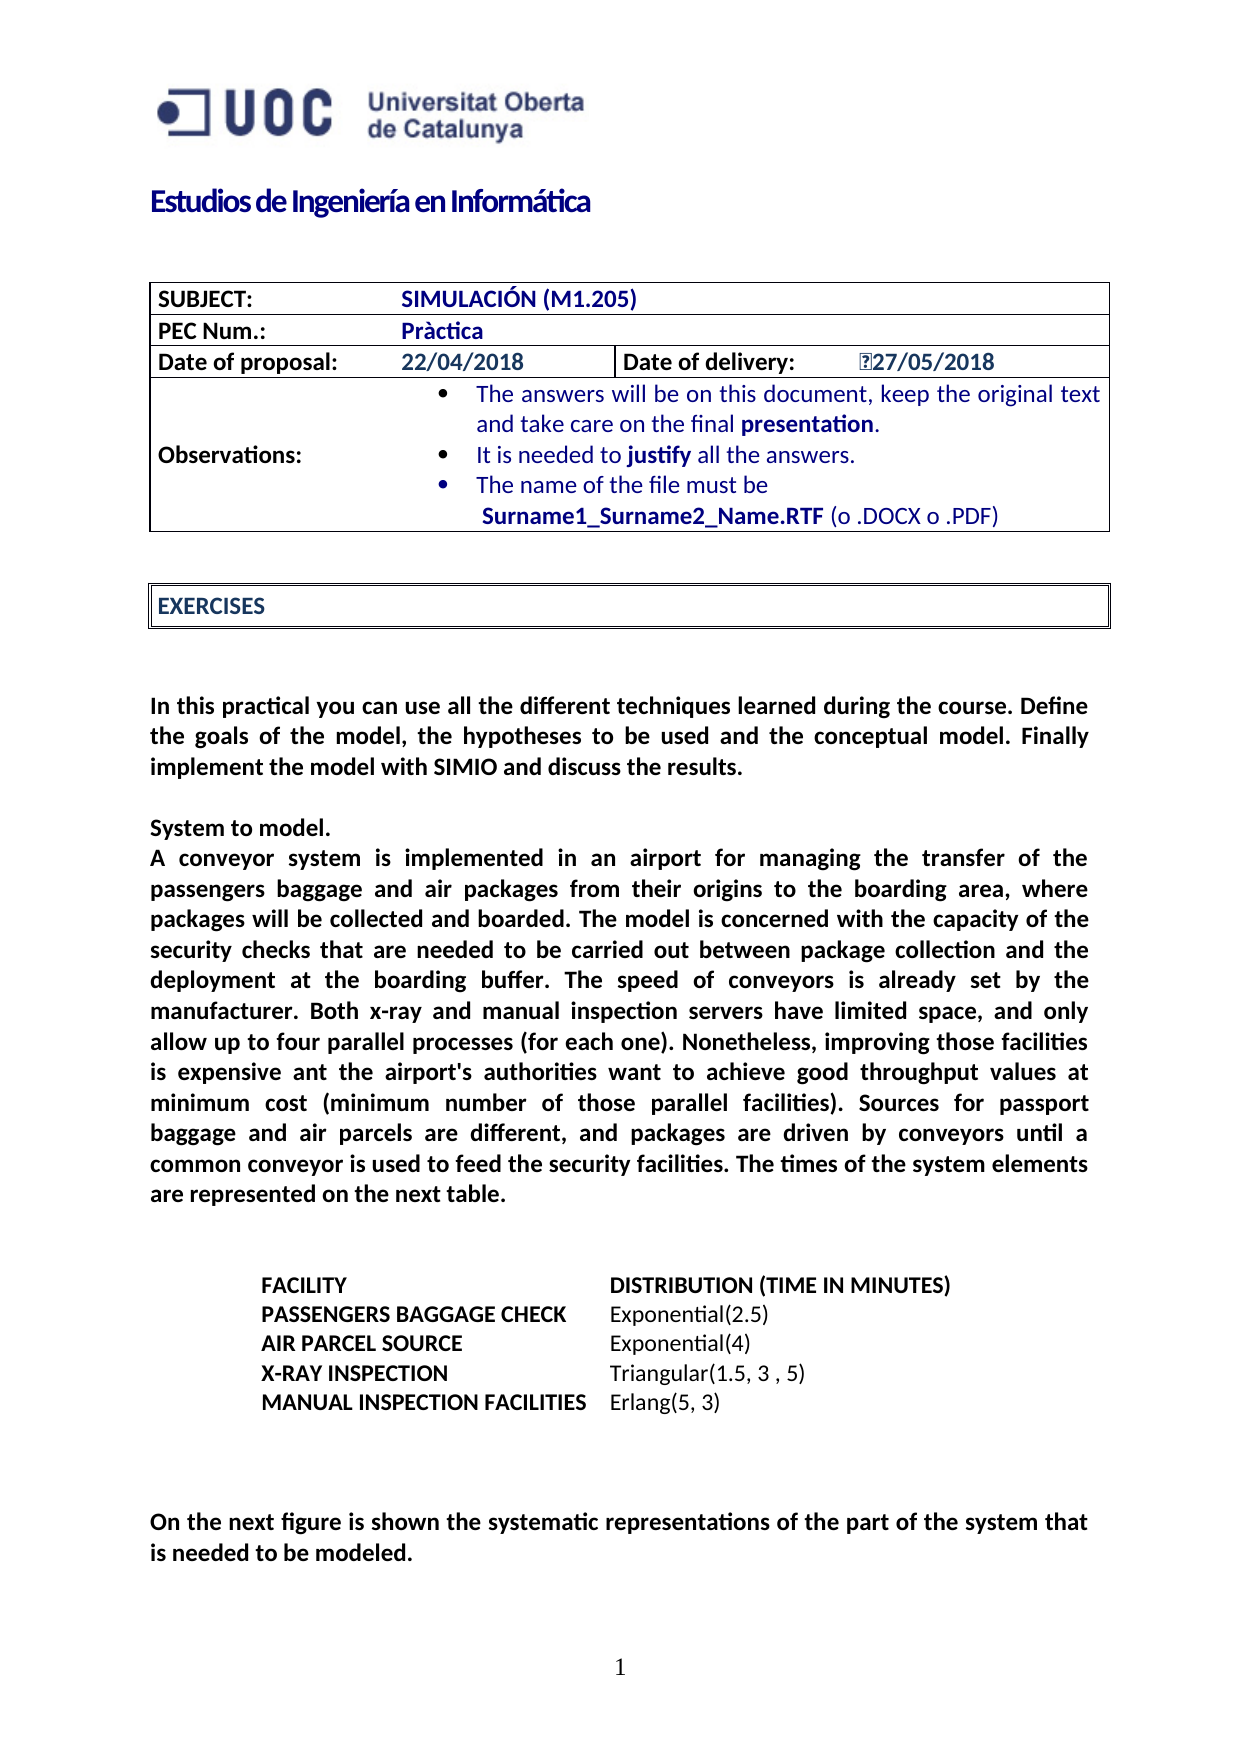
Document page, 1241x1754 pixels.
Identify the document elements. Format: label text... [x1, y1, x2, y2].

table_cell 22/04/2018 [394, 346, 614, 377]
table_header FACILITY [250, 1270, 598, 1299]
table_cell The answers will be on this document, keep the original text and take care on the final presentation. It is needed to justify all the answers. The name of the file must be Surname1_Surname2_Name.RTF (o .DOCX o .PDF) [394, 378, 1109, 531]
table_cell PEC Num.: [151, 315, 393, 345]
table_cell Triangular(1.5, 3 , 5) [598, 1358, 977, 1387]
title Estudios de Ingeniería en Informática [150, 180, 1090, 221]
table_header SUBJECT: [151, 283, 393, 314]
picture [153, 73, 589, 152]
table_cell Observations: [151, 378, 393, 531]
table_header SIMULACIÓN (M1.205) [394, 283, 1109, 314]
table_cell Date of delivery: [616, 346, 851, 377]
table_cell Exponential(2.5) [598, 1299, 977, 1328]
text In this practical you can use all the different techniques learned during the course. Define the goals of the model, the hypotheses to be used and the conceptual model. Finally implement the model with SIMIO and discuss the results. [150, 690, 1090, 781]
table_cell Erlang(5, 3) [598, 1387, 977, 1416]
table_cell AIR PARCEL SOURCE [250, 1328, 598, 1358]
table_cell Pràctica [394, 315, 1109, 345]
table_cell X-RAY INSPECTION [250, 1358, 598, 1387]
table_cell PASSENGERS BAGGAGE CHECK [250, 1299, 598, 1328]
table_cell MANUAL INSPECTION FACILITIES [250, 1387, 598, 1416]
table_cell 27/05/2018 [851, 346, 1109, 377]
table_cell Date of proposal: [151, 346, 393, 377]
text A conveyor system is implemented in an airport for managing the transfer of the passengers baggage and air packages from their origins to the boarding area, where packages will be collected and boarded. The model is concerned with the capacity of the security checks that are needed to be carried out between package collection and the deployment at the boarding buffer. The speed of conveyors is already set by the manufacturer. Both x-ray and manual inspection servers have limited space, and only allow up to four parallel processes (for each one). Nonetheless, improving those facilities is expensive ant the airport's authorities want to achieve good throughput values at minimum cost (minimum number of those parallel facilities). Sources for passport baggage and air parcels are different, and packages are driven by conveyors until a common conveyor is used to feed the security facilities. The times of the system elements are represented on the next table. [150, 842, 1090, 1209]
text System to model. [150, 812, 1090, 842]
table_header DISTRIBUTION (TIME IN MINUTES) [598, 1270, 977, 1299]
table_cell Exponential(4) [598, 1328, 977, 1358]
text On the next figure is shown the systematic representations of the part of the system that is needed to be modeled. [150, 1506, 1090, 1567]
table_header EXERCISES [152, 586, 1108, 626]
